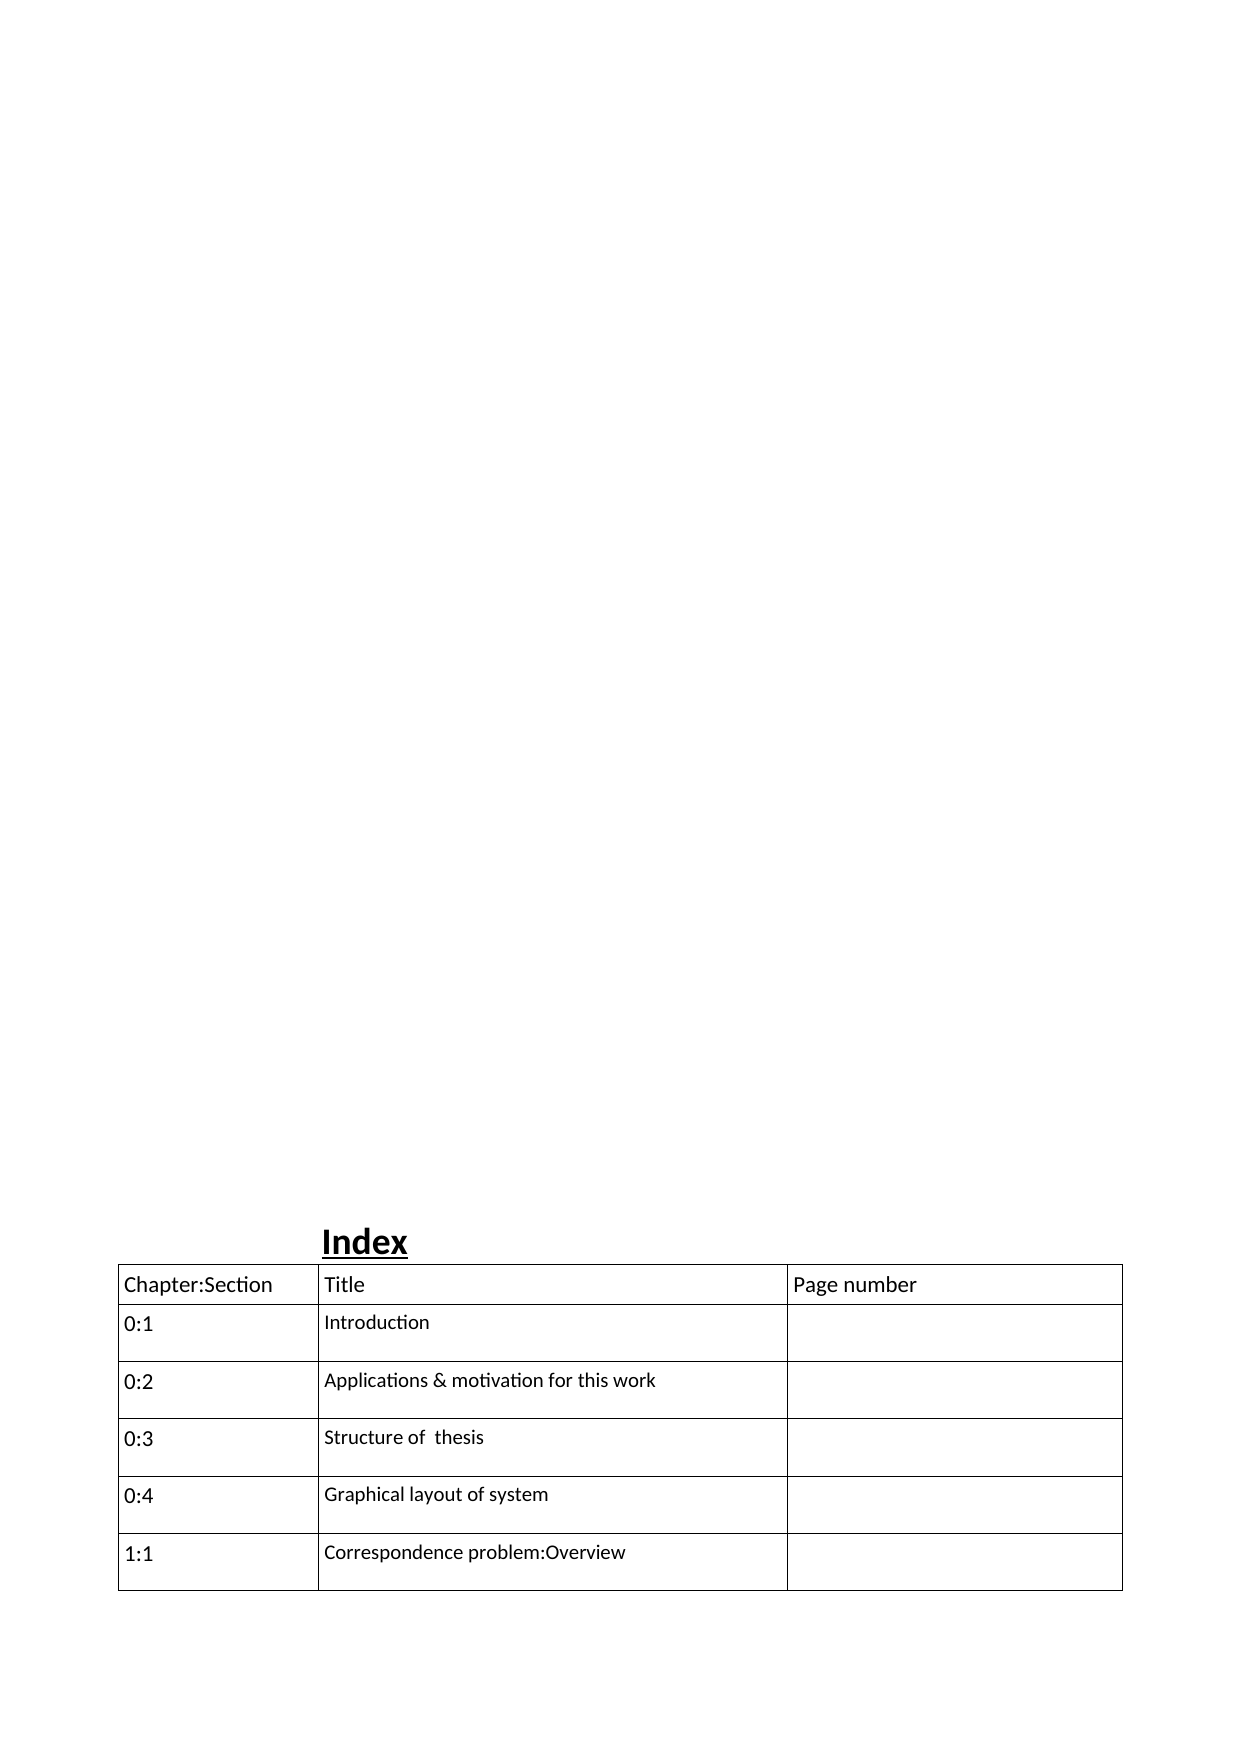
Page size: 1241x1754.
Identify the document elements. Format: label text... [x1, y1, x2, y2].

table_cell Correspondence problem:Overview [319, 1534, 787, 1590]
table_header Title [319, 1265, 787, 1304]
table_cell [788, 1419, 1122, 1476]
table_cell [788, 1362, 1122, 1418]
table_cell [788, 1477, 1122, 1533]
table_cell 0:4 [119, 1477, 318, 1533]
table_cell 0:1 [119, 1305, 318, 1361]
table_cell Introduction [319, 1305, 787, 1361]
table_cell Applications & motivation for this work [319, 1362, 787, 1418]
table_header Page number [788, 1265, 1122, 1304]
table_cell [788, 1305, 1122, 1361]
table_cell [788, 1534, 1122, 1590]
table_cell 1:1 [119, 1534, 318, 1590]
table_cell Graphical layout of system [319, 1477, 787, 1533]
text Index [118, 1218, 1122, 1264]
table_header Chapter:Section [119, 1265, 318, 1304]
table_cell 0:2 [119, 1362, 318, 1418]
table_cell Structure of thesis [319, 1419, 787, 1476]
table_cell 0:3 [119, 1419, 318, 1476]
